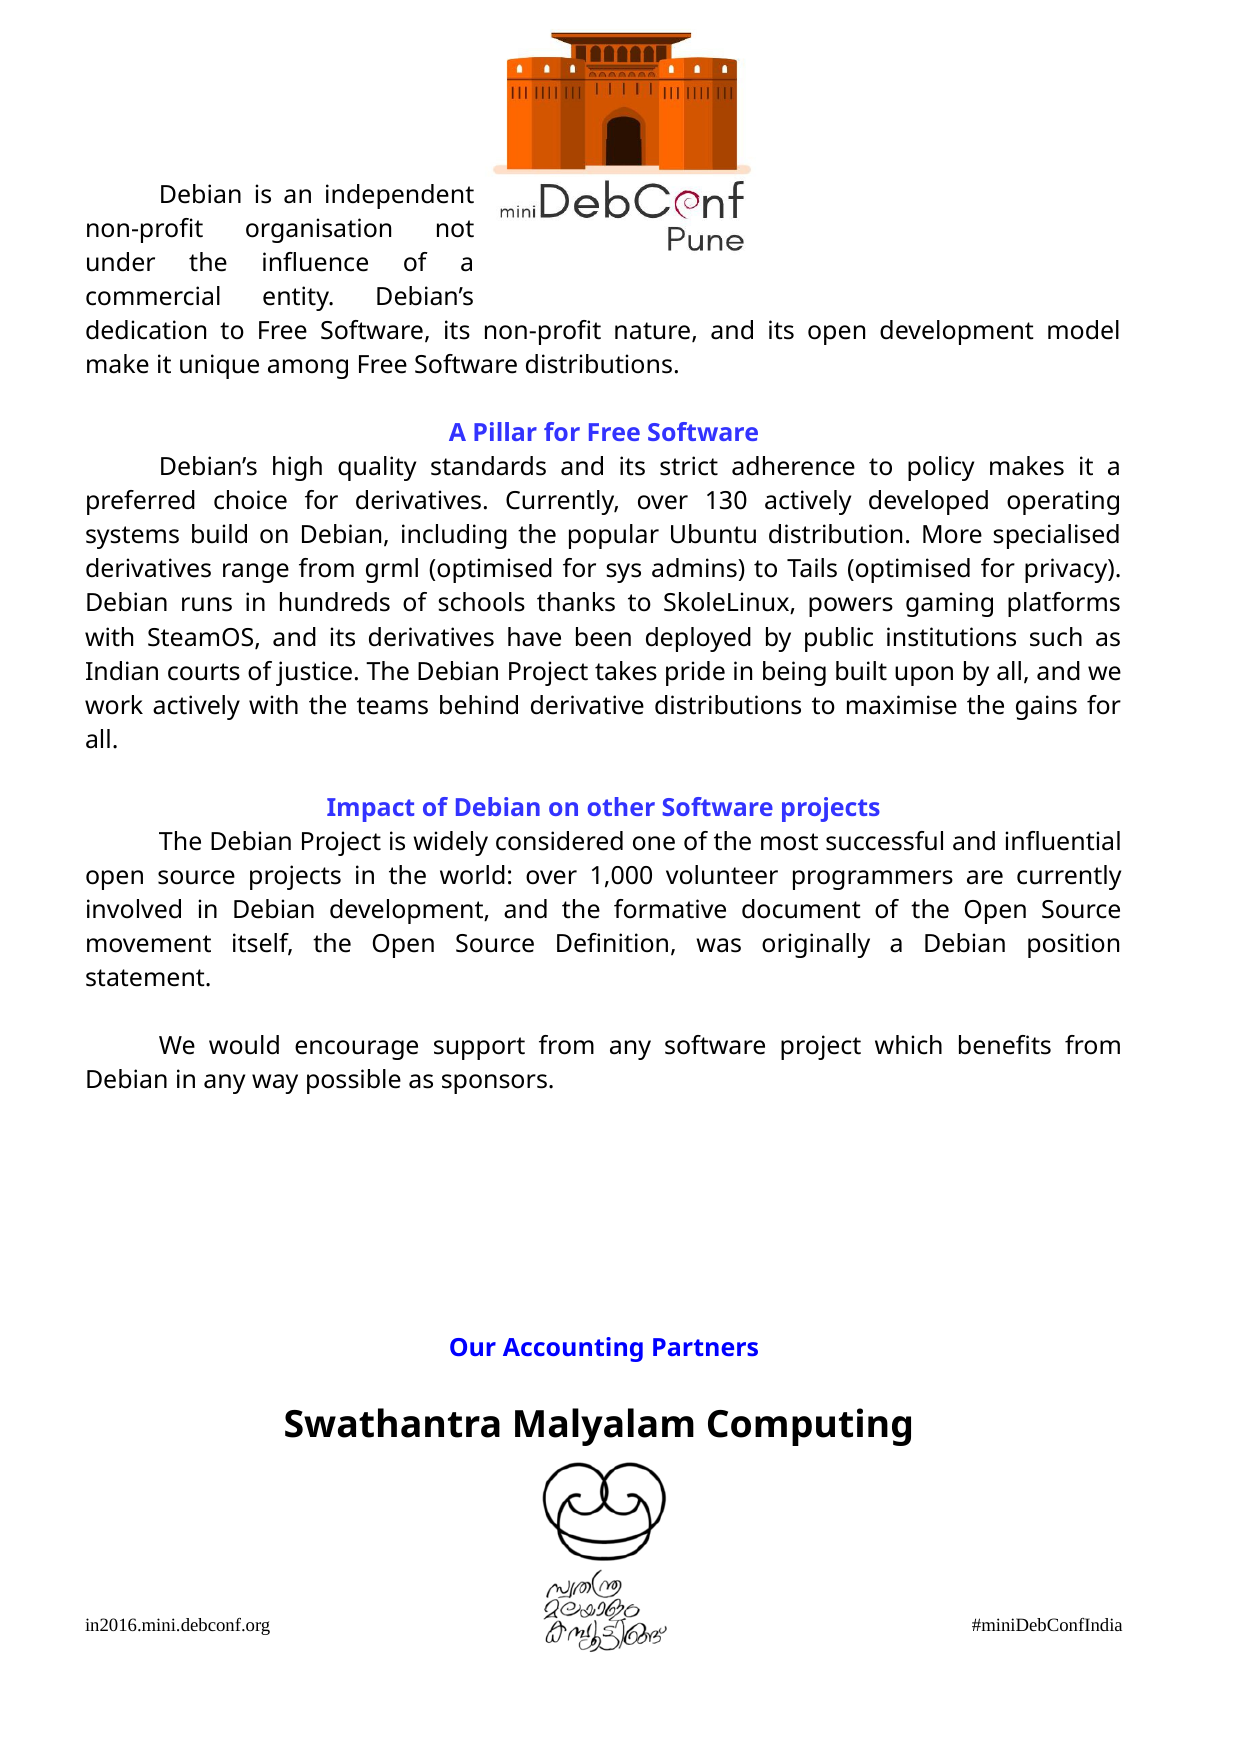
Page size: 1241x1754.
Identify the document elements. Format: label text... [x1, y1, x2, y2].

text Debian is an independent non-profit organisation not under the influence of a commercial entity. Debian’s dedication to Free Software, its non-profit nature, and its open development model make it unique among Free Software distributions. [85, 176, 1123, 381]
text We would encourage support from any software project which benefits from Debian in any way possible as sponsors. [85, 1028, 1123, 1096]
text A Pillar for Free Software [85, 415, 1123, 449]
text Swathantra Malyalam Computing [85, 1397, 1123, 1448]
text Debian’s high quality standards and its strict adherence to policy makes it a preferred choice for derivatives. Currently, over 130 actively developed operating systems build on Debian, including the popular Ubuntu distribution. More specialised derivatives range from grml (optimised for sys admins) to Tails (optimised for privacy). Debian runs in hundreds of schools thanks to SkoleLinux, powers gaming platforms with SteamOS, and its derivatives have been deployed by public institutions such as Indian courts of justice. The Debian Project takes pride in being built upon by all, and we work actively with the teams behind derivative distributions to maximise the gains for all. [85, 449, 1123, 755]
text Impact of Debian on other Software projects [85, 789, 1123, 823]
text Our Accounting Partners [85, 1329, 1123, 1363]
text The Debian Project is widely considered one of the most successful and influential open source projects in the world: over 1,000 volunteer programmers are currently involved in Debian development, and the formative document of the Open Source movement itself, the Open Source Definition, was originally a Debian position statement. [85, 823, 1123, 994]
picture [523, 1448, 684, 1674]
picture [474, 0, 798, 298]
